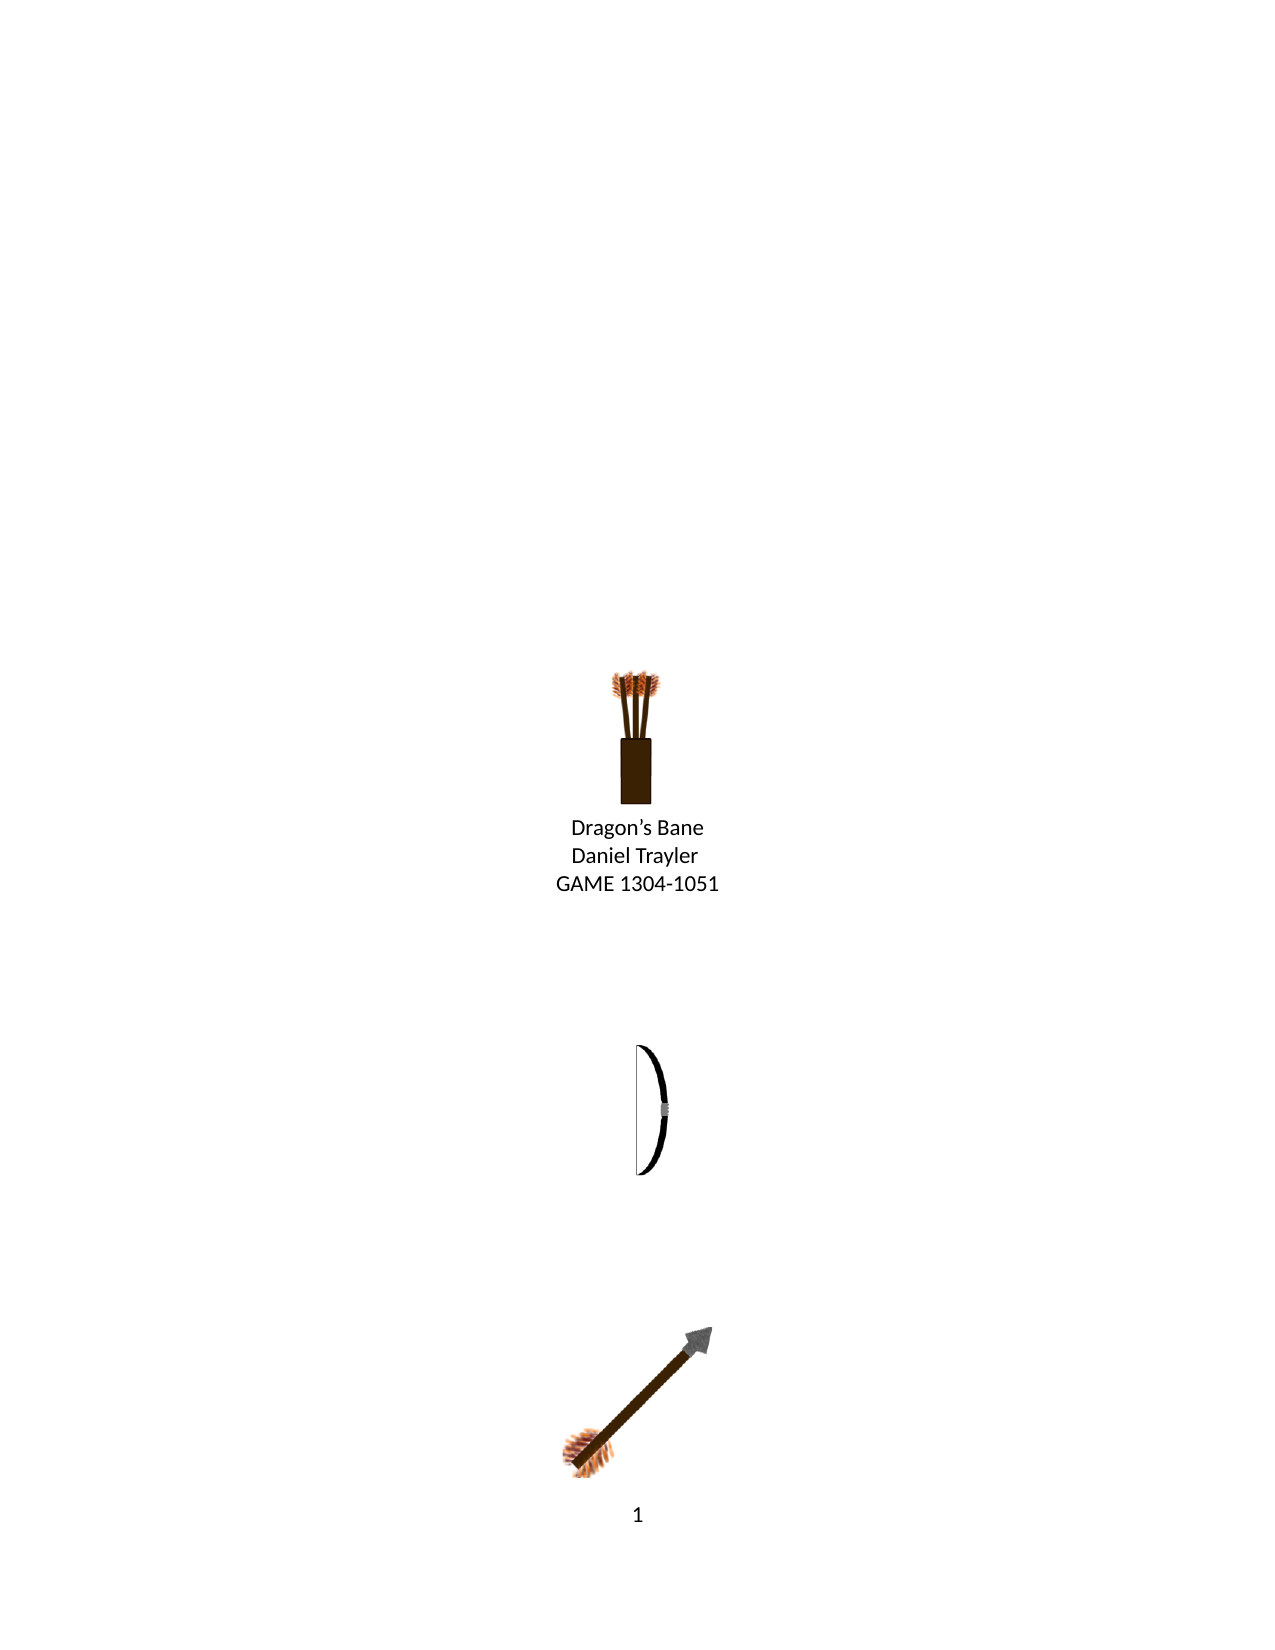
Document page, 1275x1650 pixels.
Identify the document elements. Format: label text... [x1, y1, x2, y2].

text Daniel Trayler [150, 841, 1125, 869]
text Dragon’s Bane [150, 813, 1125, 841]
text GAME 1304-1051 [150, 869, 1125, 897]
